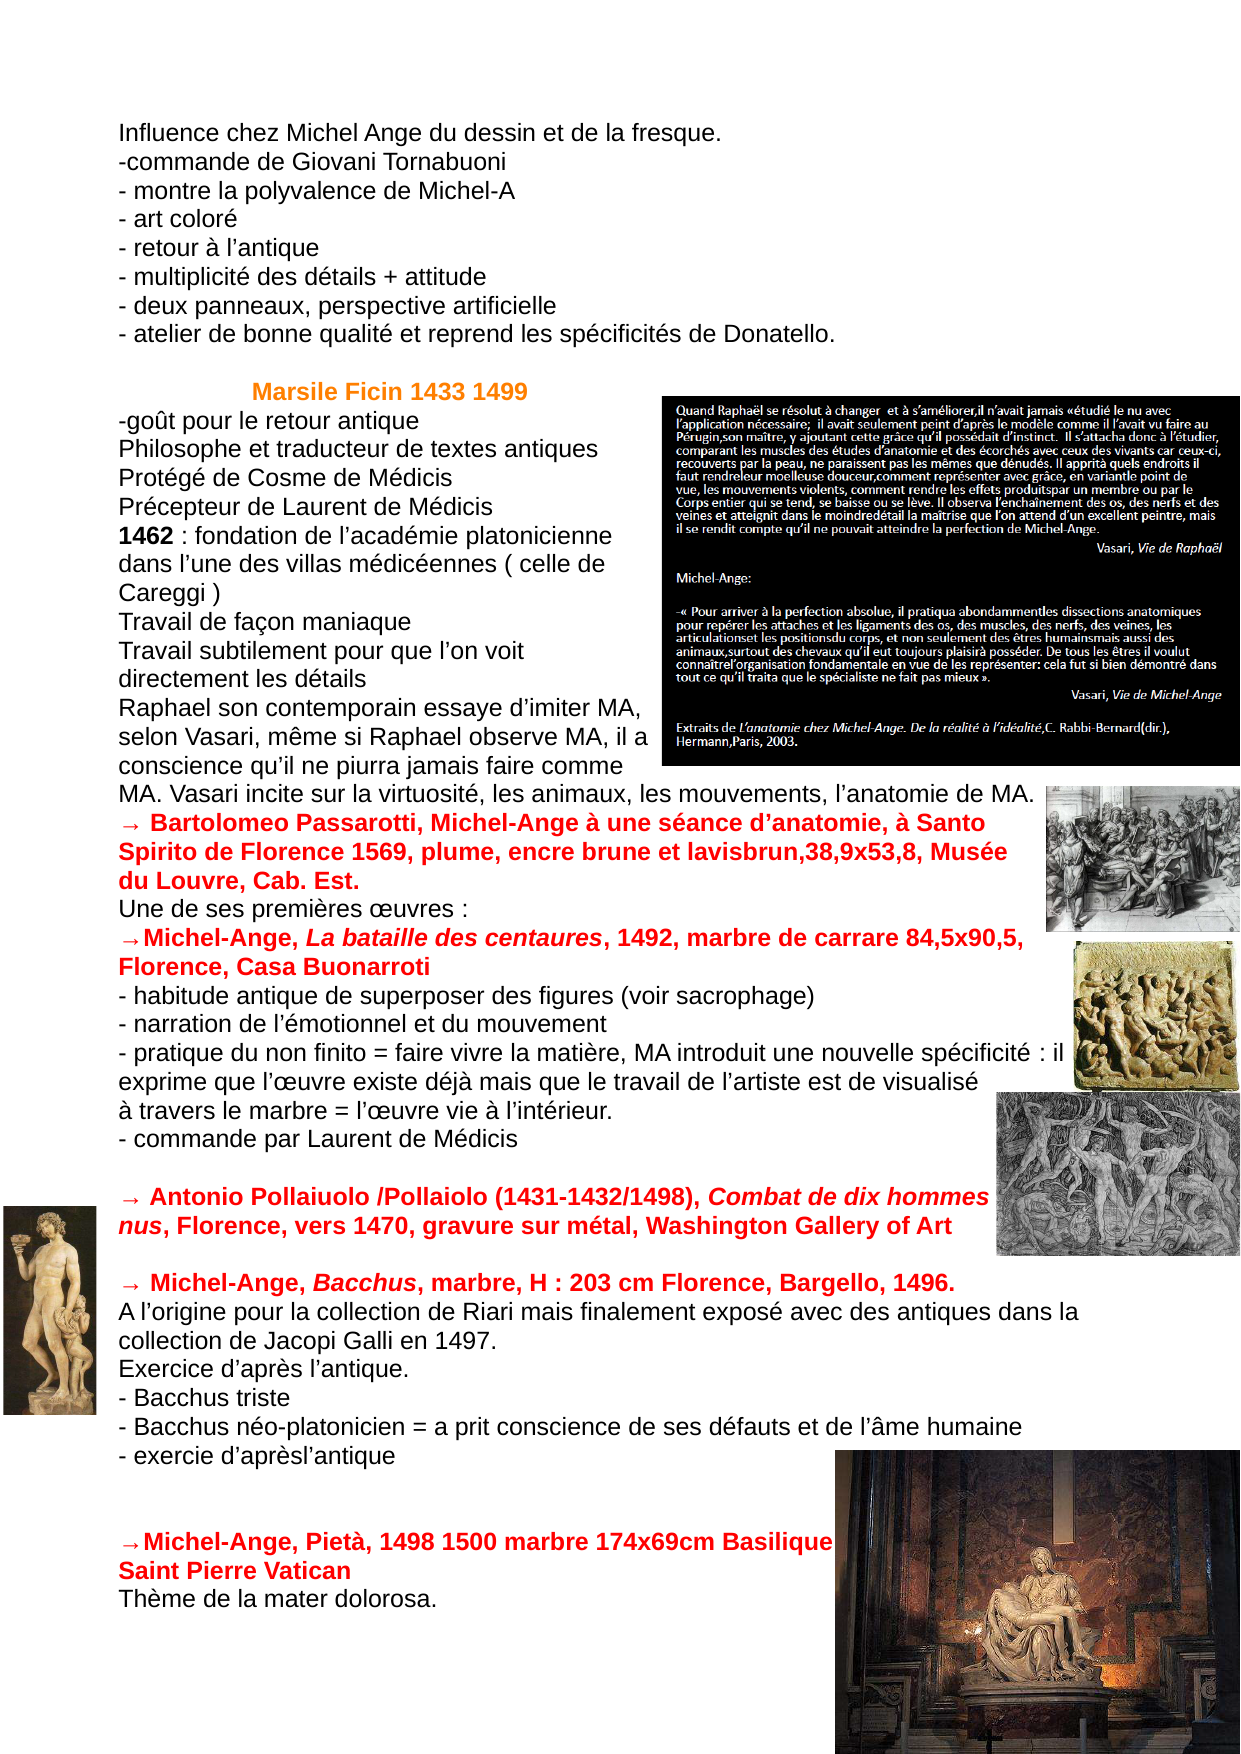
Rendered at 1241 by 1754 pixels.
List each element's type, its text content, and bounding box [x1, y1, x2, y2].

text A l’origine pour la collection de Riari mais finalement exposé avec des antiques dans la [118, 1297, 1122, 1326]
text Raphael son contemporain essaye d’imiter MA, selon Vasari, même si Raphael observe MA, il a conscience qu’il ne piurra jamais faire comme MA. Vasari incite sur la virtuosité, les animaux, les mouvements, l’anatomie de MA. [118, 693, 1122, 808]
text - commande par Laurent de Médicis [118, 1124, 996, 1153]
text Travail de façon maniaque [118, 607, 661, 636]
text → Michel-Ange, Bacchus, marbre, H : 203 cm Florence, Bargello, 1496. [118, 1268, 1122, 1297]
text - multiplicité des détails + attitude [118, 262, 1122, 291]
picture [3, 1206, 97, 1415]
text - atelier de bonne qualité et reprend les spécificités de Donatello. [118, 319, 1122, 348]
text 1462 : fondation de l’académie platonicienne dans l’une des villas médicéennes ( celle de [118, 521, 661, 578]
text Thème de la mater dolorosa. [118, 1584, 835, 1613]
text Travail subtilement pour que l’on voit directement les détails [118, 636, 661, 693]
text -commande de Giovani Tornabuoni [118, 147, 1122, 176]
text Une de ses premières œuvres : [118, 894, 1046, 923]
text → Antonio Pollaiuolo /Pollaiolo (1431-1432/1498), Combat de dix hommes nus, Florence, vers 1470, gravure sur métal, Washington Gallery of Art [118, 1182, 996, 1239]
text →Michel-Ange, Pietà, 1498 1500 marbre 174x69cm Basilique Saint Pierre Vatican [118, 1527, 835, 1584]
text →Michel-Ange, La bataille des centaures, 1492, marbre de carrare 84,5x90,5, Florence, Casa Buonarroti [118, 923, 1122, 981]
text - habitude antique de superposer des figures (voir sacrophage) [118, 981, 1073, 1009]
text → Bartolomeo Passarotti, Michel-Ange à une séance d’anatomie, à Santo Spirito de Florence 1569, plume, encre brune et lavisbrun,38,9x53,8, Musée du Louvre, Cab. Est. [118, 808, 1046, 894]
text Marsile Ficin 1433 1499 [118, 377, 1122, 406]
text -goût pour le retour antique [118, 406, 661, 434]
text - deux panneaux, perspective artificielle [118, 291, 1122, 319]
text - retour à l’antique [118, 233, 1122, 262]
text Exercice d’après l’antique. [118, 1354, 1122, 1383]
text Précepteur de Laurent de Médicis [118, 492, 661, 521]
picture [1046, 786, 1240, 932]
text Influence chez Michel Ange du dessin et de la fresque. [118, 118, 1122, 147]
picture [996, 941, 1241, 1256]
text Philosophe et traducteur de textes antiques [118, 434, 661, 463]
text - montre la polyvalence de Michel-A [118, 176, 1122, 204]
text collection de Jacopi Galli en 1497. [118, 1326, 1122, 1354]
picture [835, 1450, 1240, 1754]
text - Bacchus triste [118, 1383, 1122, 1412]
text - art coloré [118, 204, 1122, 233]
text - narration de l’émotionnel et du mouvement [118, 1009, 1073, 1038]
text Protégé de Cosme de Médicis [118, 463, 661, 492]
text - exercie d’aprèsl’antique [118, 1441, 1122, 1469]
picture [661, 396, 1240, 766]
text - pratique du non finito = faire vivre la matière, MA introduit une nouvelle spécificité : il exprime que l’œuvre existe déjà mais que le travail de l’artiste est de visualisé à travers le marbre = l’œuvre vie à l’intérieur. [118, 1038, 1073, 1124]
text Careggi ) [118, 578, 661, 607]
text - Bacchus néo-platonicien = a prit conscience de ses défauts et de l’âme humaine [118, 1412, 1122, 1441]
